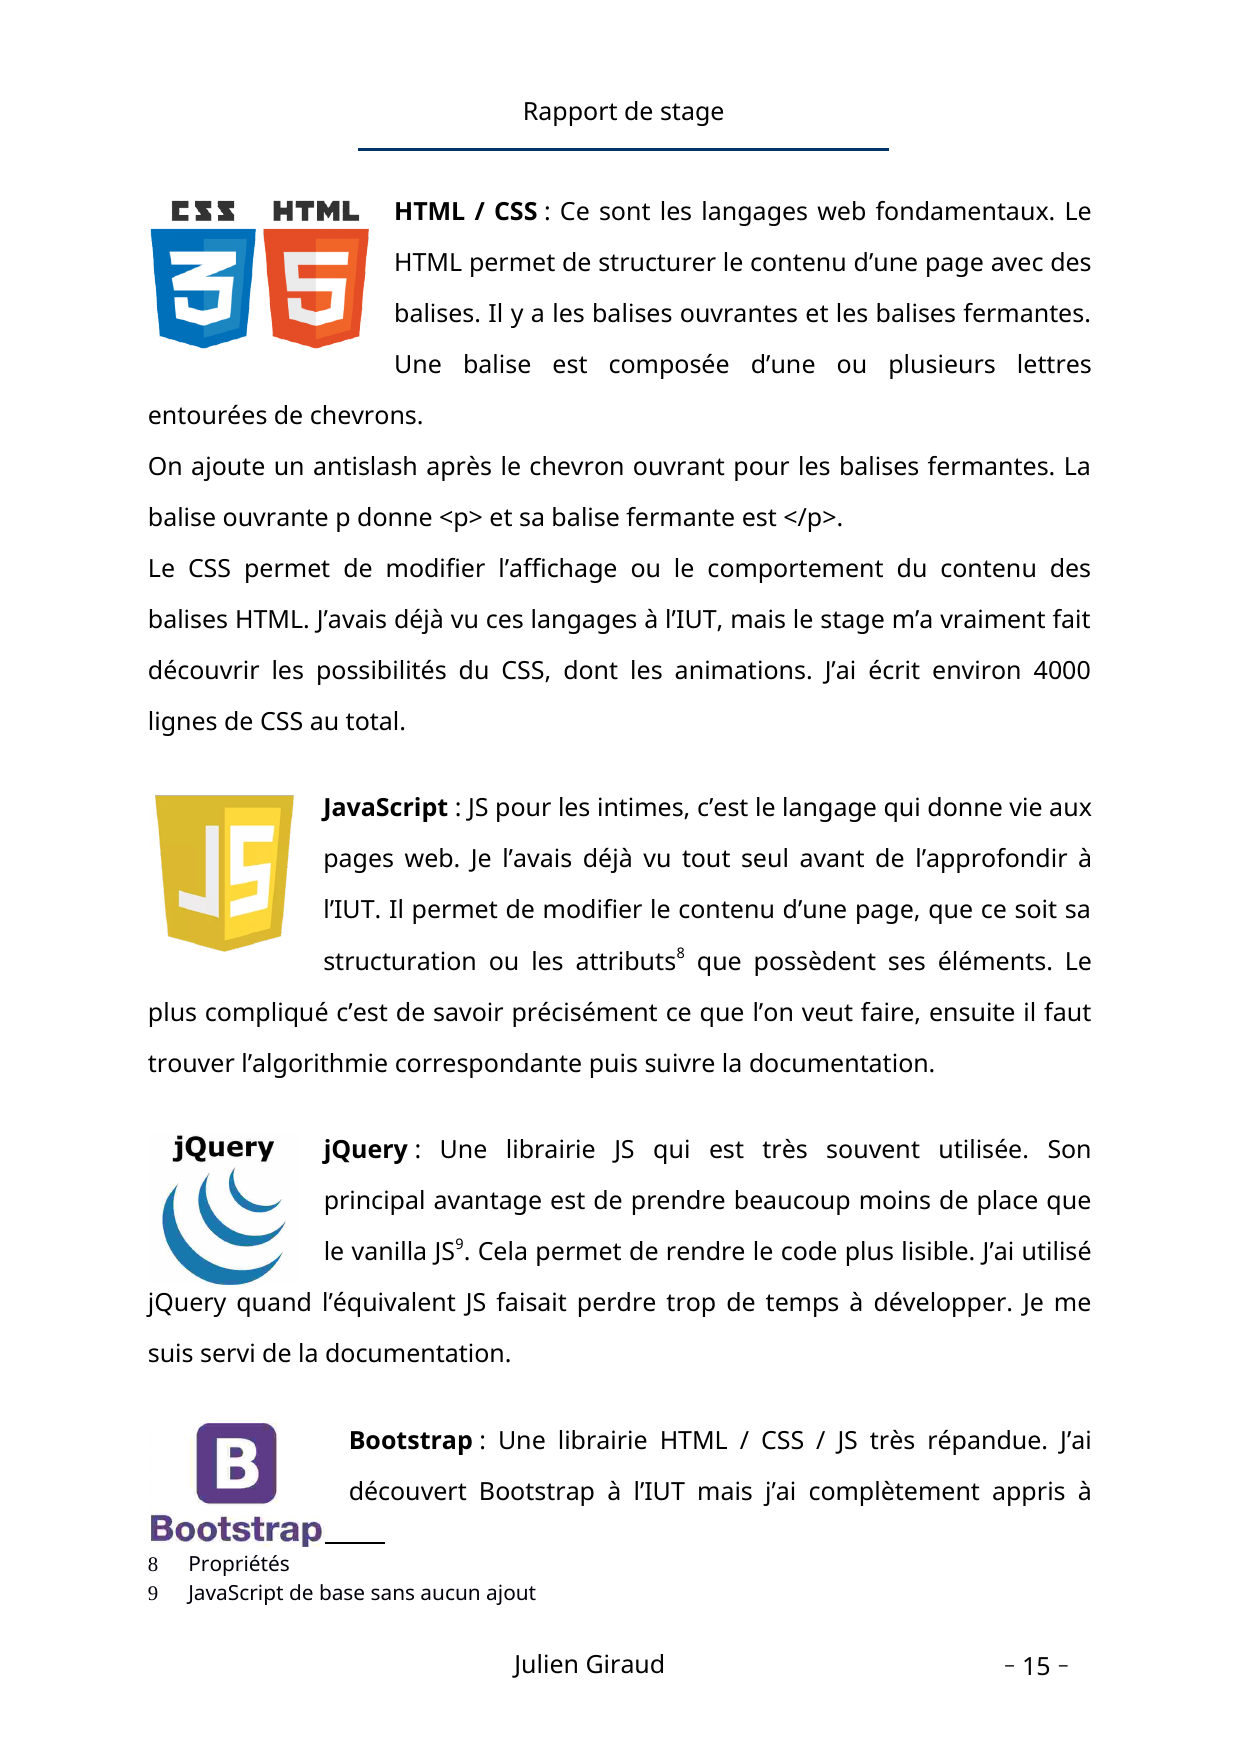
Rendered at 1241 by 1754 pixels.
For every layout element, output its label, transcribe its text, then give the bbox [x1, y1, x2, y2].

text JavaScript de base sans aucun ajout [148, 1578, 1093, 1606]
picture [148, 1132, 300, 1285]
text On ajoute un antislash après le chevron ouvrant pour les balises fermantes. La balise ouvrante p donne <p> et sa balise fermante est </p>. [148, 448, 1093, 533]
text HTML / CSS : Ce sont les langages web fondamentaux. Le HTML permet de structurer le contenu d’une page avec des balises. Il y a les balises ouvrantes et les balises fermantes. Une balise est composée d’une ou plusieurs lettres entourées de chevrons. [148, 193, 1093, 431]
text Propriétés [148, 1549, 1093, 1578]
text JavaScript : JS pour les intimes, c’est le langage qui donne vie aux pages web. Je l’avais déjà vu tout seul avant de l’approfondir à l’IUT. Il permet de modifier le contenu d’une page, que ce soit sa structuration ou les attributs que possèdent ses éléments. Le plus compliqué c’est de savoir précisément ce que l’on veut faire, ensuite il faut trouver l’algorithmie correspondante puis suivre la documentation. [148, 790, 1093, 1079]
picture [148, 191, 371, 357]
picture [147, 1423, 325, 1547]
text jQuery : Une librairie JS qui est très souvent utilisée. Son principal avantage est de prendre beaucoup moins de place que le vanilla JS. Cela permet de rendre le code plus lisible. J’ai utilisé jQuery quand l’équivalent JS faisait perdre trop de temps à développer. Je me suis servi de la documentation. [148, 1132, 1093, 1370]
text Bootstrap : Une librairie HTML / CSS / JS très répandue. J’ai découvert Bootstrap à l’IUT mais j’ai complètement appris à [148, 1422, 1093, 1507]
picture [149, 786, 300, 961]
text Le CSS permet de modifier l’affichage ou le comportement du contenu des balises HTML. J’avais déjà vu ces langages à l’IUT, mais le stage m’a vraiment fait découvrir les possibilités du CSS, dont les animations. J’ai écrit environ 4000 lignes de CSS au total. [148, 550, 1093, 738]
